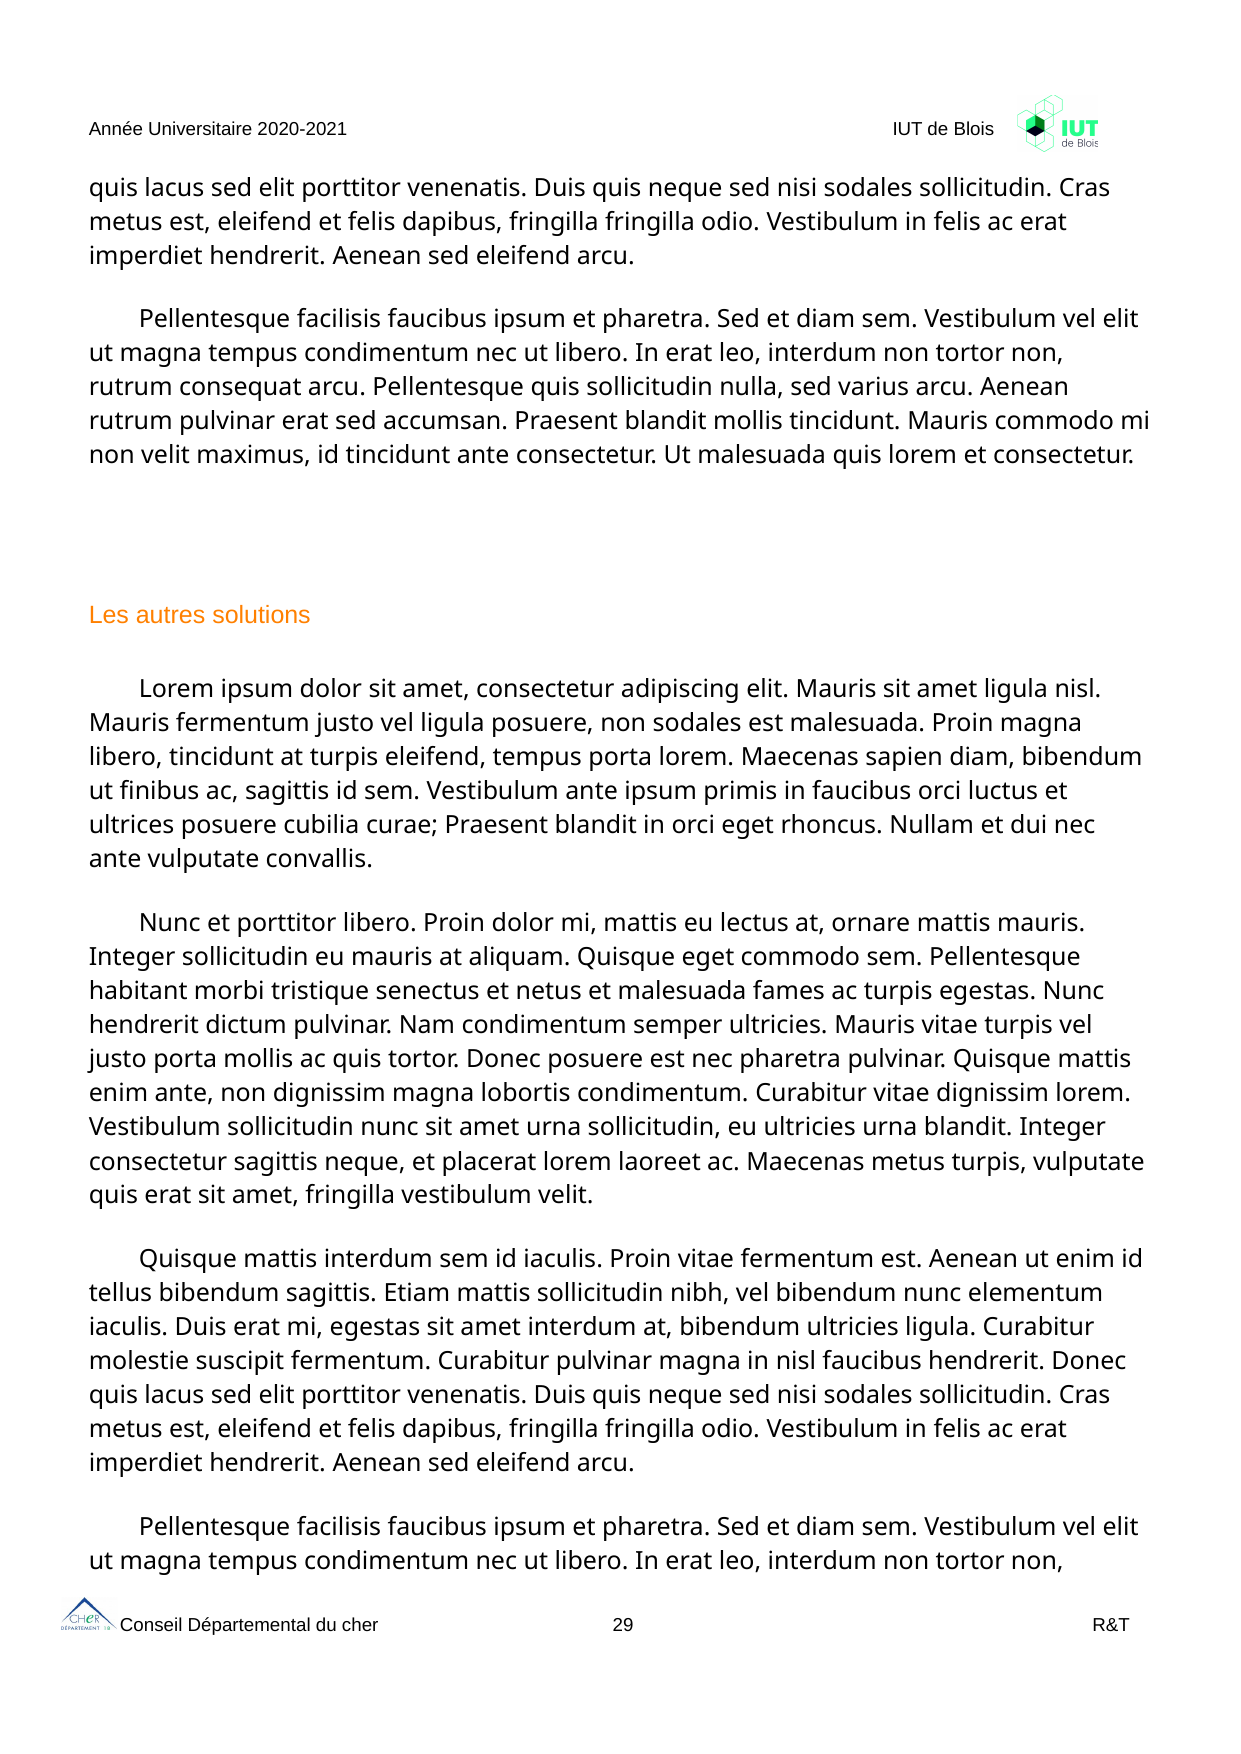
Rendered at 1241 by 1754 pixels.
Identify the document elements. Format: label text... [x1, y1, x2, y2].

subtitle Les autres solutions [88, 600, 1152, 629]
text Quisque mattis interdum sem id iaculis. Proin vitae fermentum est. Aenean ut enim id tellus bibendum sagittis. Etiam mattis sollicitudin nibh, vel bibendum nunc elementum iaculis. Duis erat mi, egestas sit amet interdum at, bibendum ultricies ligula. Curabitur molestie suscipit fermentum. Curabitur pulvinar magna in nisl faucibus hendrerit. Donec quis lacus sed elit porttitor venenatis. Duis quis neque sed nisi sodales sollicitudin. Cras metus est, eleifend et felis dapibus, fringilla fringilla odio. Vestibulum in felis ac erat imperdiet hendrerit. Aenean sed eleifend arcu. [88, 1241, 1152, 1479]
text Pellentesque facilisis faucibus ipsum et pharetra. Sed et diam sem. Vestibulum vel elit ut magna tempus condimentum nec ut libero. In erat leo, interdum non tortor non, [88, 1509, 1152, 1577]
picture [1017, 95, 1098, 152]
text Pellentesque facilisis faucibus ipsum et pharetra. Sed et diam sem. Vestibulum vel elit ut magna tempus condimentum nec ut libero. In erat leo, interdum non tortor non, rutrum consequat arcu. Pellentesque quis sollicitudin nulla, sed varius arcu. Aenean rutrum pulvinar erat sed accumsan. Praesent blandit mollis tincidunt. Mauris commodo mi non velit maximus, id tincidunt ante consectetur. Ut malesuada quis lorem et consectetur. [88, 301, 1152, 471]
text quis lacus sed elit porttitor venenatis. Duis quis neque sed nisi sodales sollicitudin. Cras metus est, eleifend et felis dapibus, fringilla fringilla odio. Vestibulum in felis ac erat imperdiet hendrerit. Aenean sed eleifend arcu. [88, 169, 1152, 271]
picture [61, 1597, 118, 1630]
text Nunc et porttitor libero. Proin dolor mi, mattis eu lectus at, ornare mattis mauris. Integer sollicitudin eu mauris at aliquam. Quisque eget commodo sem. Pellentesque habitant morbi tristique senectus et netus et malesuada fames ac turpis egestas. Nunc hendrerit dictum pulvinar. Nam condimentum semper ultricies. Mauris vitae turpis vel justo porta mollis ac quis tortor. Donec posuere est nec pharetra pulvinar. Quisque mattis enim ante, non dignissim magna lobortis condimentum. Curabitur vitae dignissim lorem. Vestibulum sollicitudin nunc sit amet urna sollicitudin, eu ultricies urna blandit. Integer consectetur sagittis neque, et placerat lorem laoreet ac. Maecenas metus turpis, vulputate quis erat sit amet, fringilla vestibulum velit. [88, 905, 1152, 1211]
text Lorem ipsum dolor sit amet, consectetur adipiscing elit. Mauris sit amet ligula nisl. Mauris fermentum justo vel ligula posuere, non sodales est malesuada. Proin magna libero, tincidunt at turpis eleifend, tempus porta lorem. Maecenas sapien diam, bibendum ut finibus ac, sagittis id sem. Vestibulum ante ipsum primis in faucibus orci luctus et ultrices posuere cubilia curae; Praesent blandit in orci eget rhoncus. Nullam et dui nec ante vulputate convallis. [88, 671, 1152, 875]
